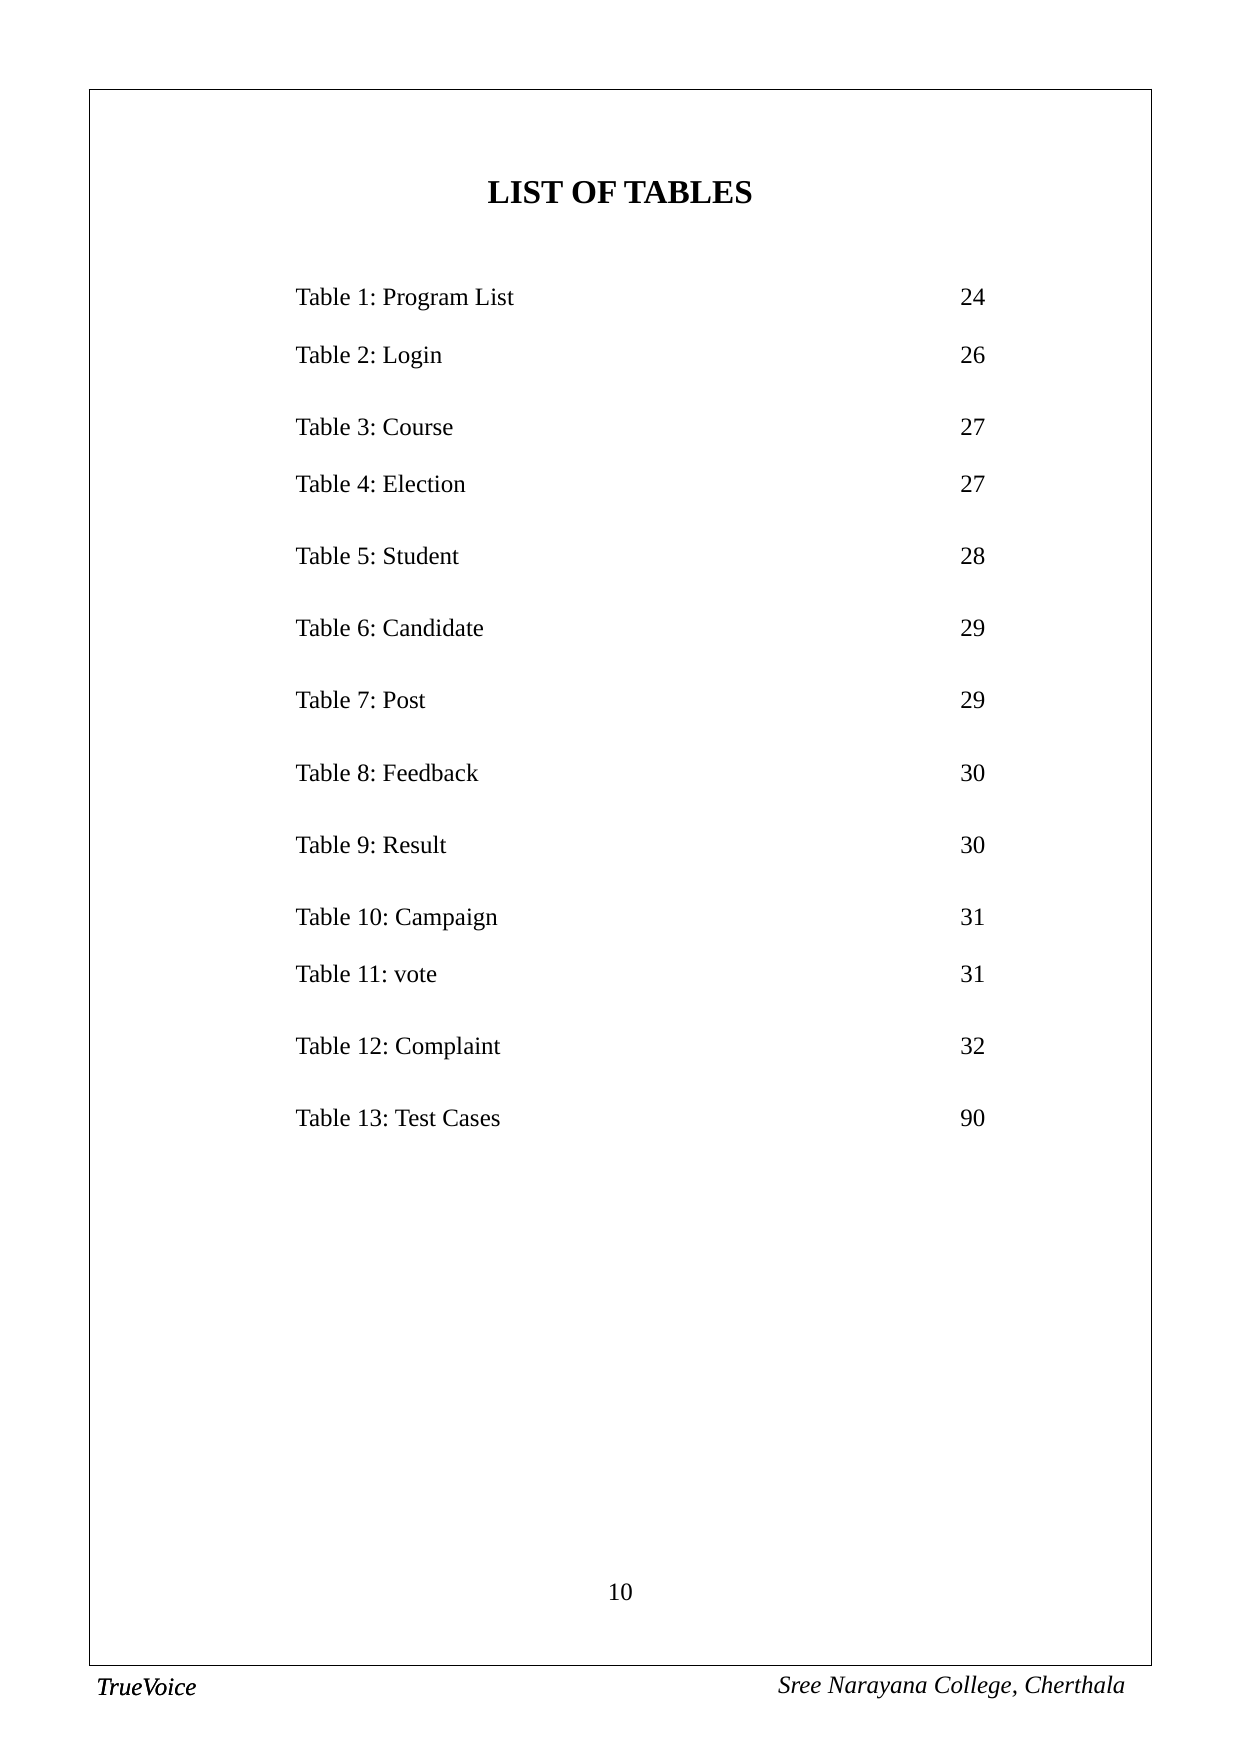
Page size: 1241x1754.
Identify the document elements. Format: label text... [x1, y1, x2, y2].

text Table 10: Campaign 31 [148, 902, 1092, 931]
subtitle LIST OF TABLES [148, 173, 1092, 211]
text Table 13: Test Cases 90 [148, 1103, 1092, 1132]
text Table 7: Post 29 [148, 686, 1092, 714]
text Table 4: Election 27 [148, 469, 1092, 498]
text Table 9: Result 30 [148, 830, 1092, 858]
text Table 12: Complaint 32 [148, 1031, 1092, 1060]
text Table 11: vote 31 [148, 959, 1092, 988]
text Table 2: Login 26 [148, 340, 1092, 368]
text Table 3: Course 27 [148, 412, 1092, 441]
text Table 5: Student 28 [148, 541, 1092, 570]
text Table 1: Program List 24 [148, 282, 1092, 311]
text Table 6: Candidate 29 [148, 613, 1092, 642]
text Table 8: Feedback 30 [148, 758, 1092, 786]
